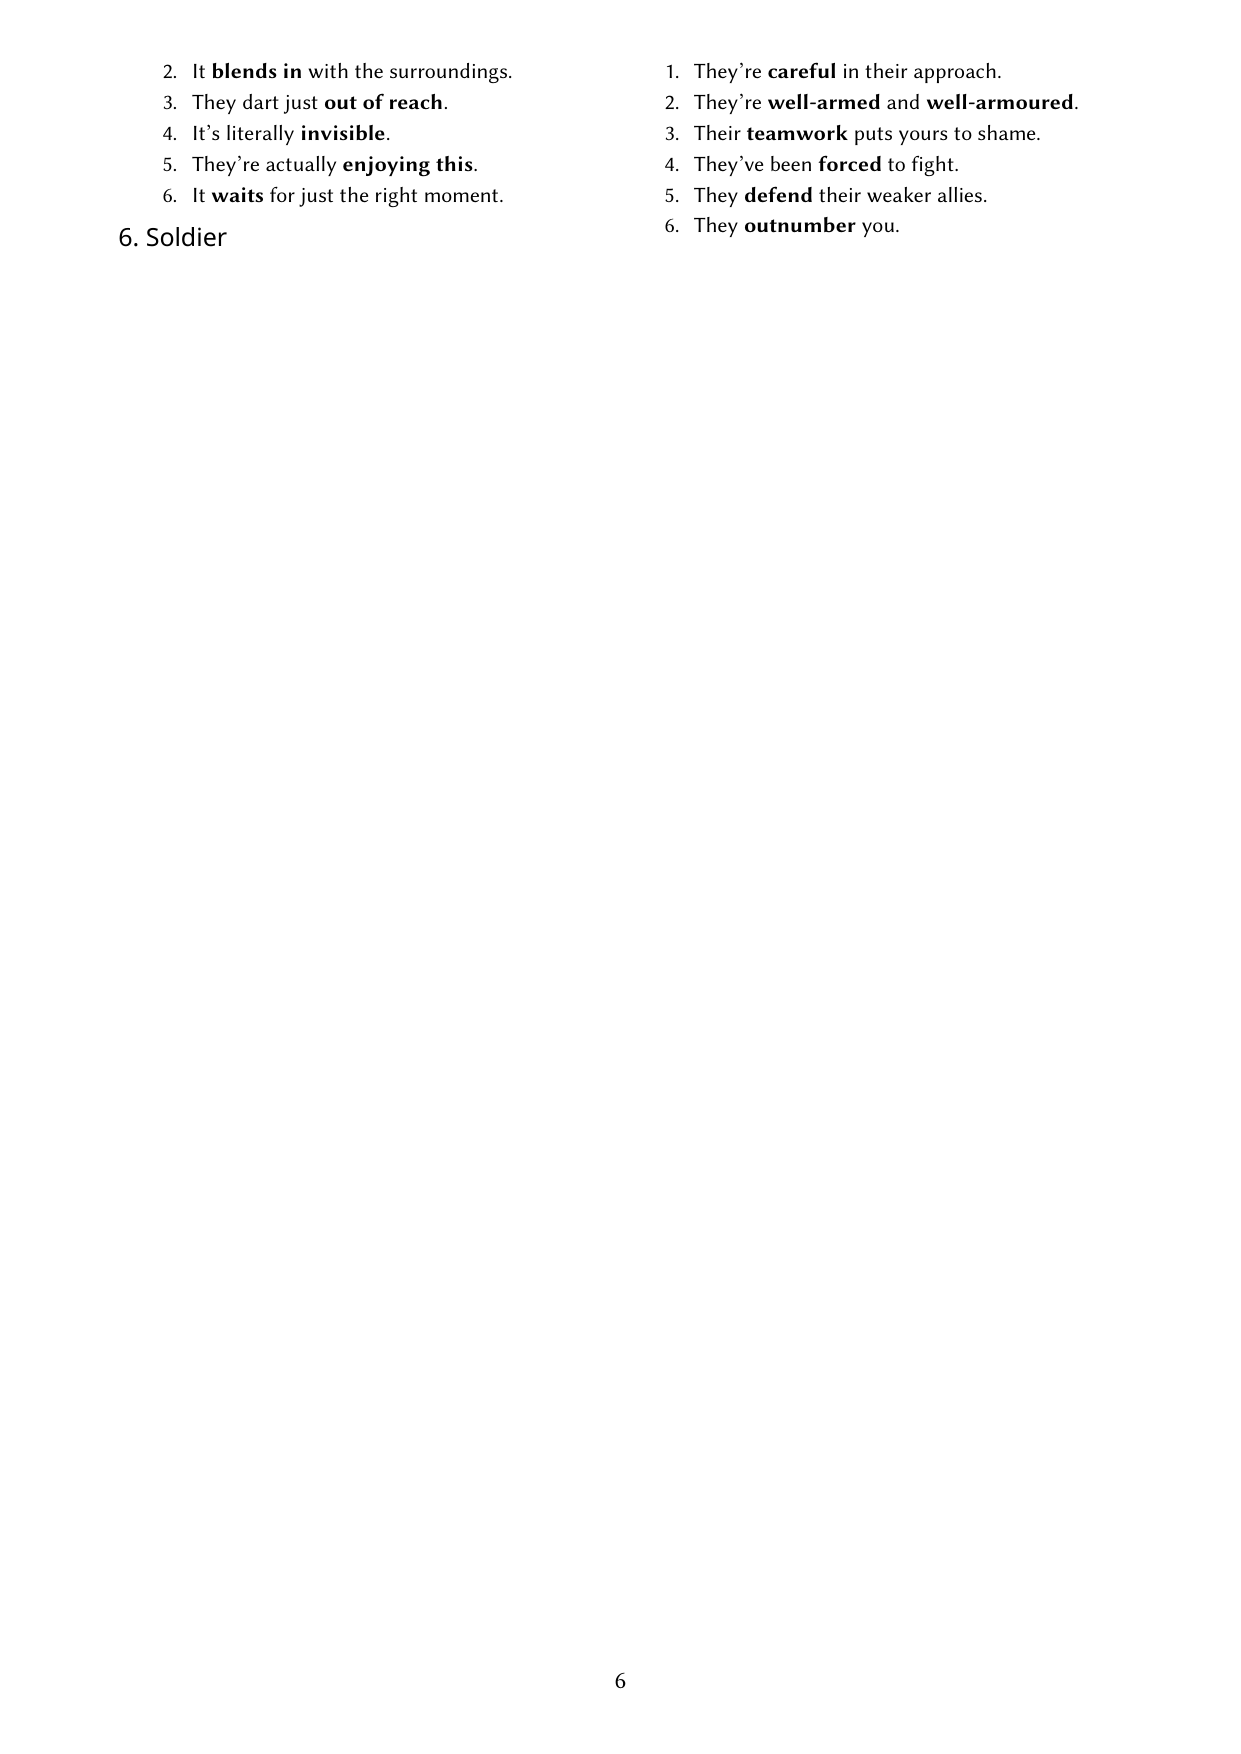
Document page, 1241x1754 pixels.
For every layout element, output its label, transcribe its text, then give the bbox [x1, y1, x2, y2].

list It’s literally invisible. [162, 121, 620, 146]
list They’re actually enjoying this. [162, 152, 620, 176]
text 6. Soldier [118, 220, 620, 254]
list They’re well-armed and well-armoured. [664, 90, 1122, 115]
list They defend their weaker allies. [664, 182, 1122, 207]
list They dart just out of reach. [162, 90, 620, 115]
list They’re careful in their approach. [664, 59, 1122, 84]
list It blends in with the surroundings. [162, 59, 620, 84]
list They outnumber you. [664, 213, 1122, 238]
list Their teamwork puts yours to shame. [664, 121, 1122, 146]
list It waits for just the right moment. [162, 182, 620, 207]
list They’ve been forced to fight. [664, 152, 1122, 176]
